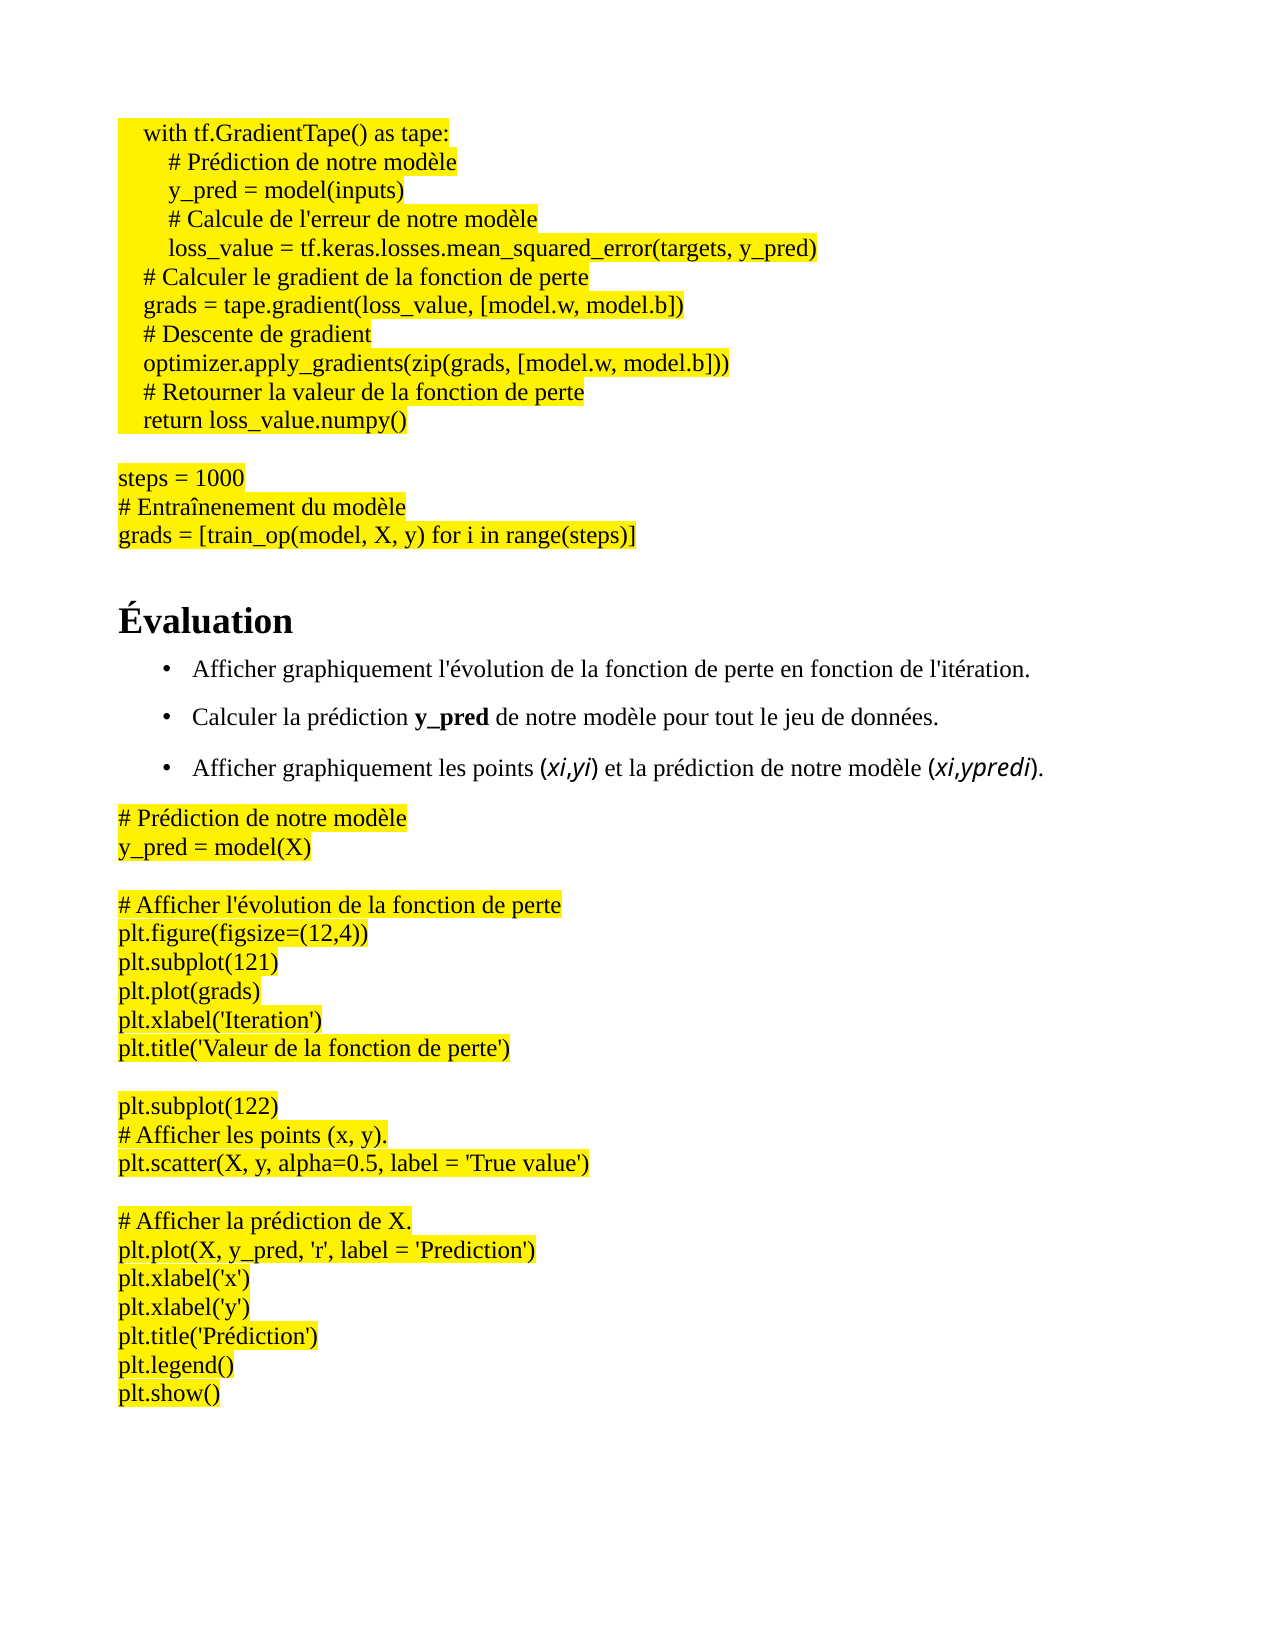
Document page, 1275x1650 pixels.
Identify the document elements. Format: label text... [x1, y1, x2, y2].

list Afficher graphiquement les points (xi,yi) et la prédiction de notre modèle (xi,ypredi). [162, 750, 1157, 784]
text plt.subplot(122) [118, 1091, 1157, 1120]
text # Afficher la prédiction de X. [118, 1206, 1157, 1235]
text plt.show() [118, 1378, 1157, 1407]
text # Prédiction de notre modèle [118, 147, 1157, 176]
text # Prédiction de notre modèle [118, 803, 1157, 832]
text optimizer.apply_gradients(zip(grads, [model.w, model.b])) [118, 348, 1157, 377]
text plt.title('Prédiction') [118, 1321, 1157, 1350]
text steps = 1000 [118, 463, 1157, 492]
text plt.xlabel('y') [118, 1292, 1157, 1321]
text plt.plot(grads) [118, 976, 1157, 1005]
subtitle Évaluation [118, 599, 1157, 642]
text # Retourner la valeur de la fonction de perte [118, 377, 1157, 406]
text plt.legend() [118, 1350, 1157, 1378]
text plt.figure(figsize=(12,4)) [118, 918, 1157, 947]
text # Afficher l'évolution de la fonction de perte [118, 890, 1157, 918]
text # Descente de gradient [118, 319, 1157, 348]
text return loss_value.numpy() [118, 406, 1157, 434]
text y_pred = model(inputs) [118, 176, 1157, 204]
text grads = tape.gradient(loss_value, [model.w, model.b]) [118, 291, 1157, 319]
text plt.scatter(X, y, alpha=0.5, label = 'True value') [118, 1148, 1157, 1177]
text y_pred = model(X) [118, 832, 1157, 861]
text # Calcule de l'erreur de notre modèle [118, 204, 1157, 233]
text # Entraînenement du modèle [118, 492, 1157, 521]
list Afficher graphiquement l'évolution de la fonction de perte en fonction de l'itération. [162, 654, 1157, 683]
text plt.title('Valeur de la fonction de perte') [118, 1033, 1157, 1062]
text plt.plot(X, y_pred, 'r', label = 'Prediction') [118, 1235, 1157, 1263]
list Calculer la prédiction y_pred de notre modèle pour tout le jeu de données. [162, 702, 1157, 731]
text plt.subplot(121) [118, 947, 1157, 976]
text plt.xlabel('Iteration') [118, 1005, 1157, 1033]
text grads = [train_op(model, X, y) for i in range(steps)] [118, 521, 1157, 549]
text loss_value = tf.keras.losses.mean_squared_error(targets, y_pred) [118, 233, 1157, 262]
text plt.xlabel('x') [118, 1263, 1157, 1292]
text # Calculer le gradient de la fonction de perte [118, 262, 1157, 291]
text # Afficher les points (x, y). [118, 1120, 1157, 1148]
text with tf.GradientTape() as tape: [118, 118, 1157, 147]
